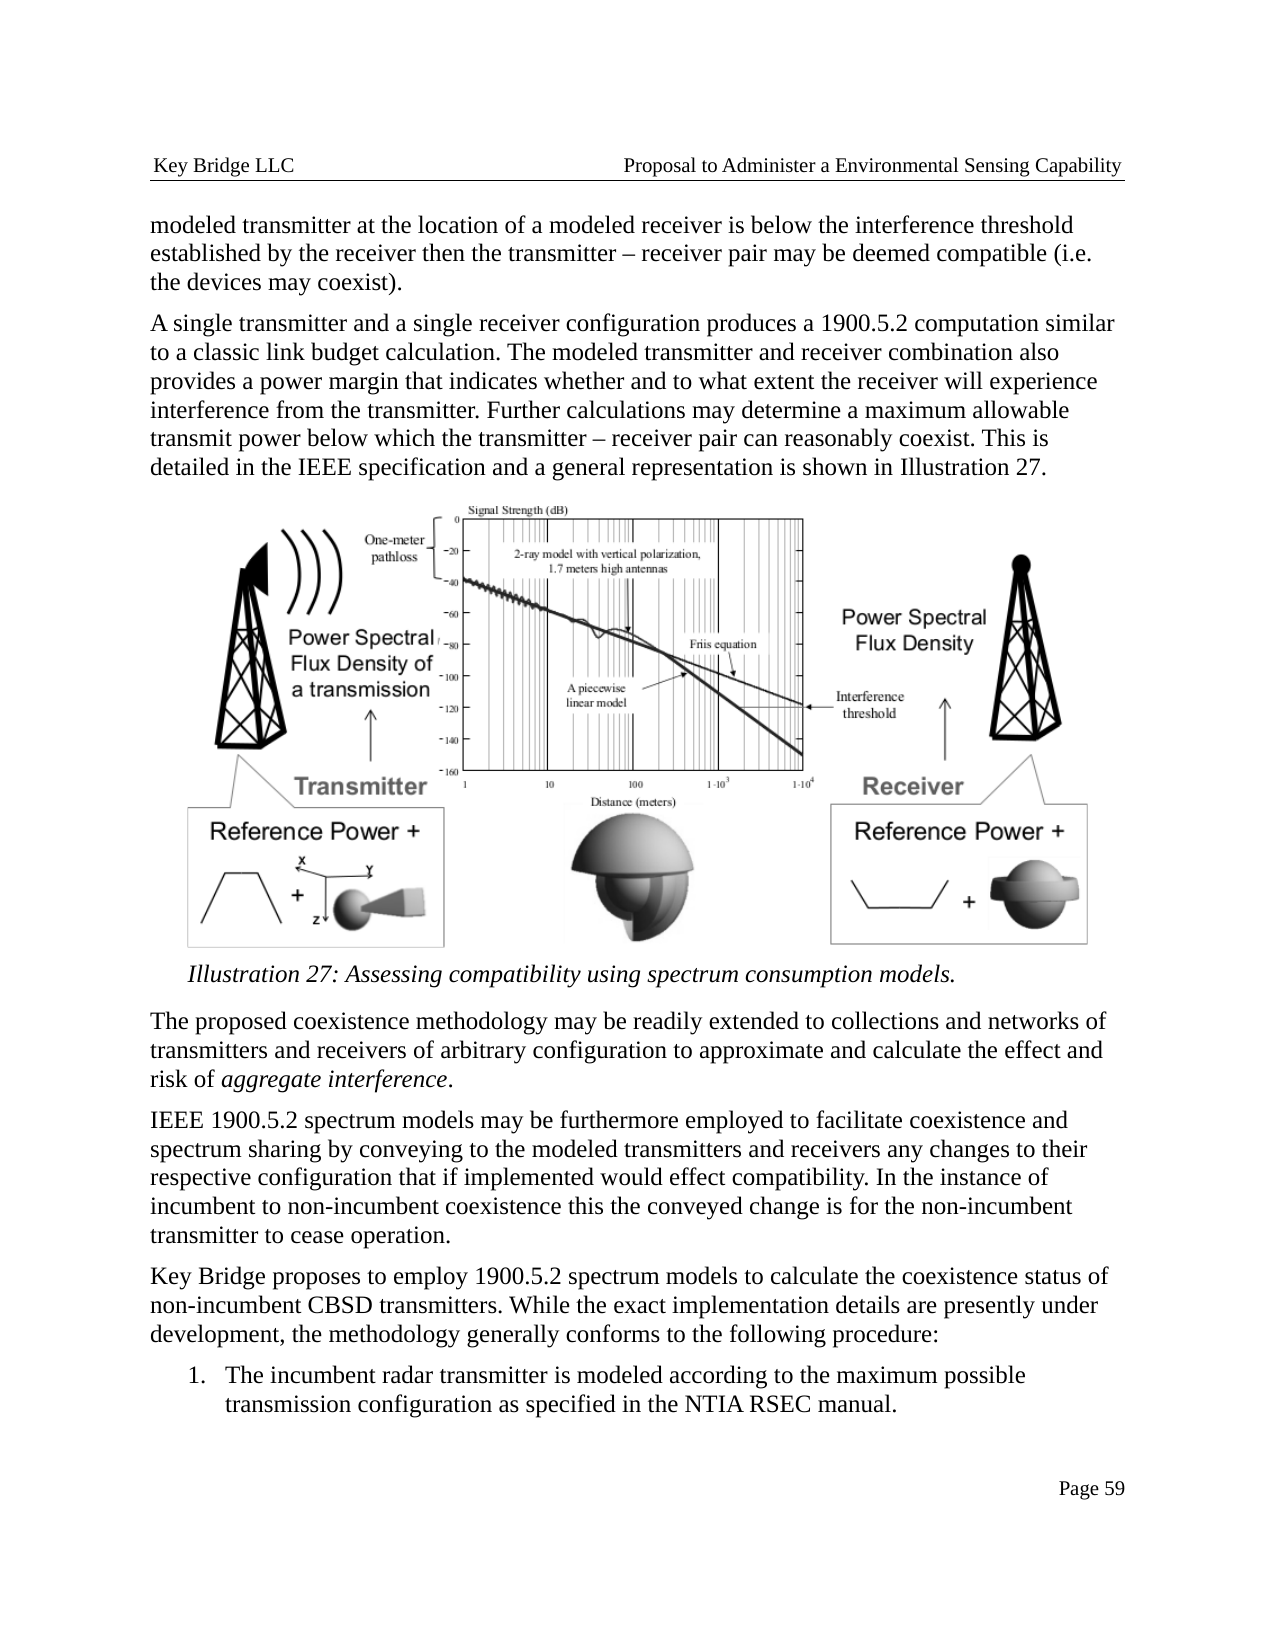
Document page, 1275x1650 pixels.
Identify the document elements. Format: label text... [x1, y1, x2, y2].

text A single transmitter and a single receiver configuration produces a 1900.5.2 computation similar to a classic link budget calculation. The modeled transmitter and receiver combination also provides a power margin that indicates whether and to what extent the receiver will experience interference from the transmitter. Further calculations may determine a maximum allowable transmit power below which the transmitter – receiver pair can reasonably coexist. This is detailed in the IEEE specification and a general representation is shown in Illustration 27. [150, 308, 1125, 481]
list The incumbent radar transmitter is modeled according to the maximum possible transmission configuration as specified in the NTIA RSEC manual. [187, 1360, 1125, 1417]
text The proposed coexistence methodology may be readily extended to collections and networks of transmitters and receivers of arbitrary configuration to approximate and calculate the effect and risk of aggregate interference. [150, 493, 1125, 1092]
picture [187, 506, 1088, 948]
text Illustration 27: Assessing compatibility using spectrum consumption models. [187, 948, 1087, 988]
text Key Bridge proposes to employ 1900.5.2 spectrum models to calculate the coexistence status of non-incumbent CBSD transmitters. While the exact implementation details are presently under development, the methodology generally conforms to the following procedure: [150, 1261, 1125, 1347]
text modeled transmitter at the location of a modeled receiver is below the interference threshold established by the receiver then the transmitter – receiver pair may be deemed compatible (i.e. the devices may coexist). [150, 210, 1125, 296]
text IEEE 1900.5.2 spectrum models may be furthermore employed to facilitate coexistence and spectrum sharing by conveying to the modeled transmitters and receivers any changes to their respective configuration that if implemented would effect compatibility. In the instance of incumbent to non-incumbent coexistence this the conveyed change is for the non-incumbent transmitter to cease operation. [150, 1105, 1125, 1249]
